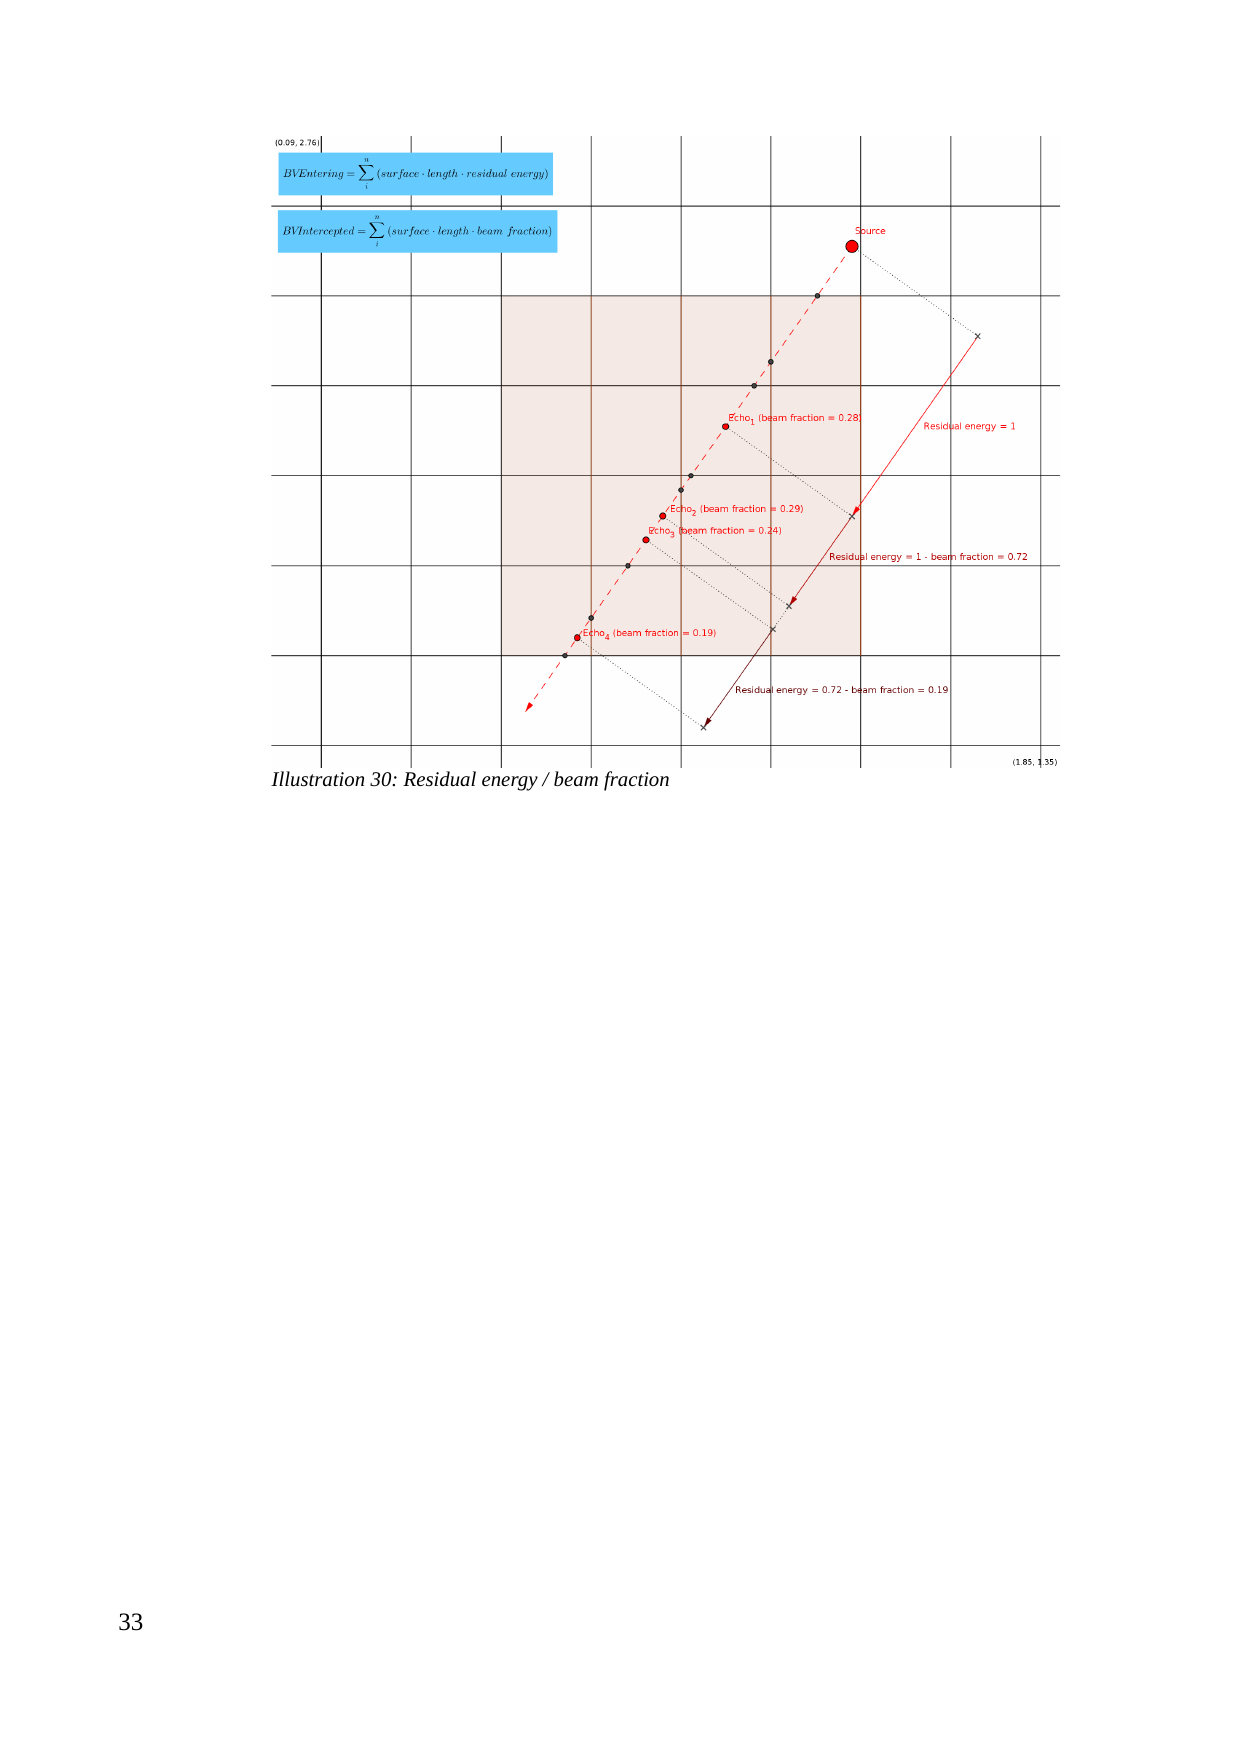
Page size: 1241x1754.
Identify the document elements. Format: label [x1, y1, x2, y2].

picture [271, 136, 1061, 768]
table_header [118, 118, 1122, 797]
